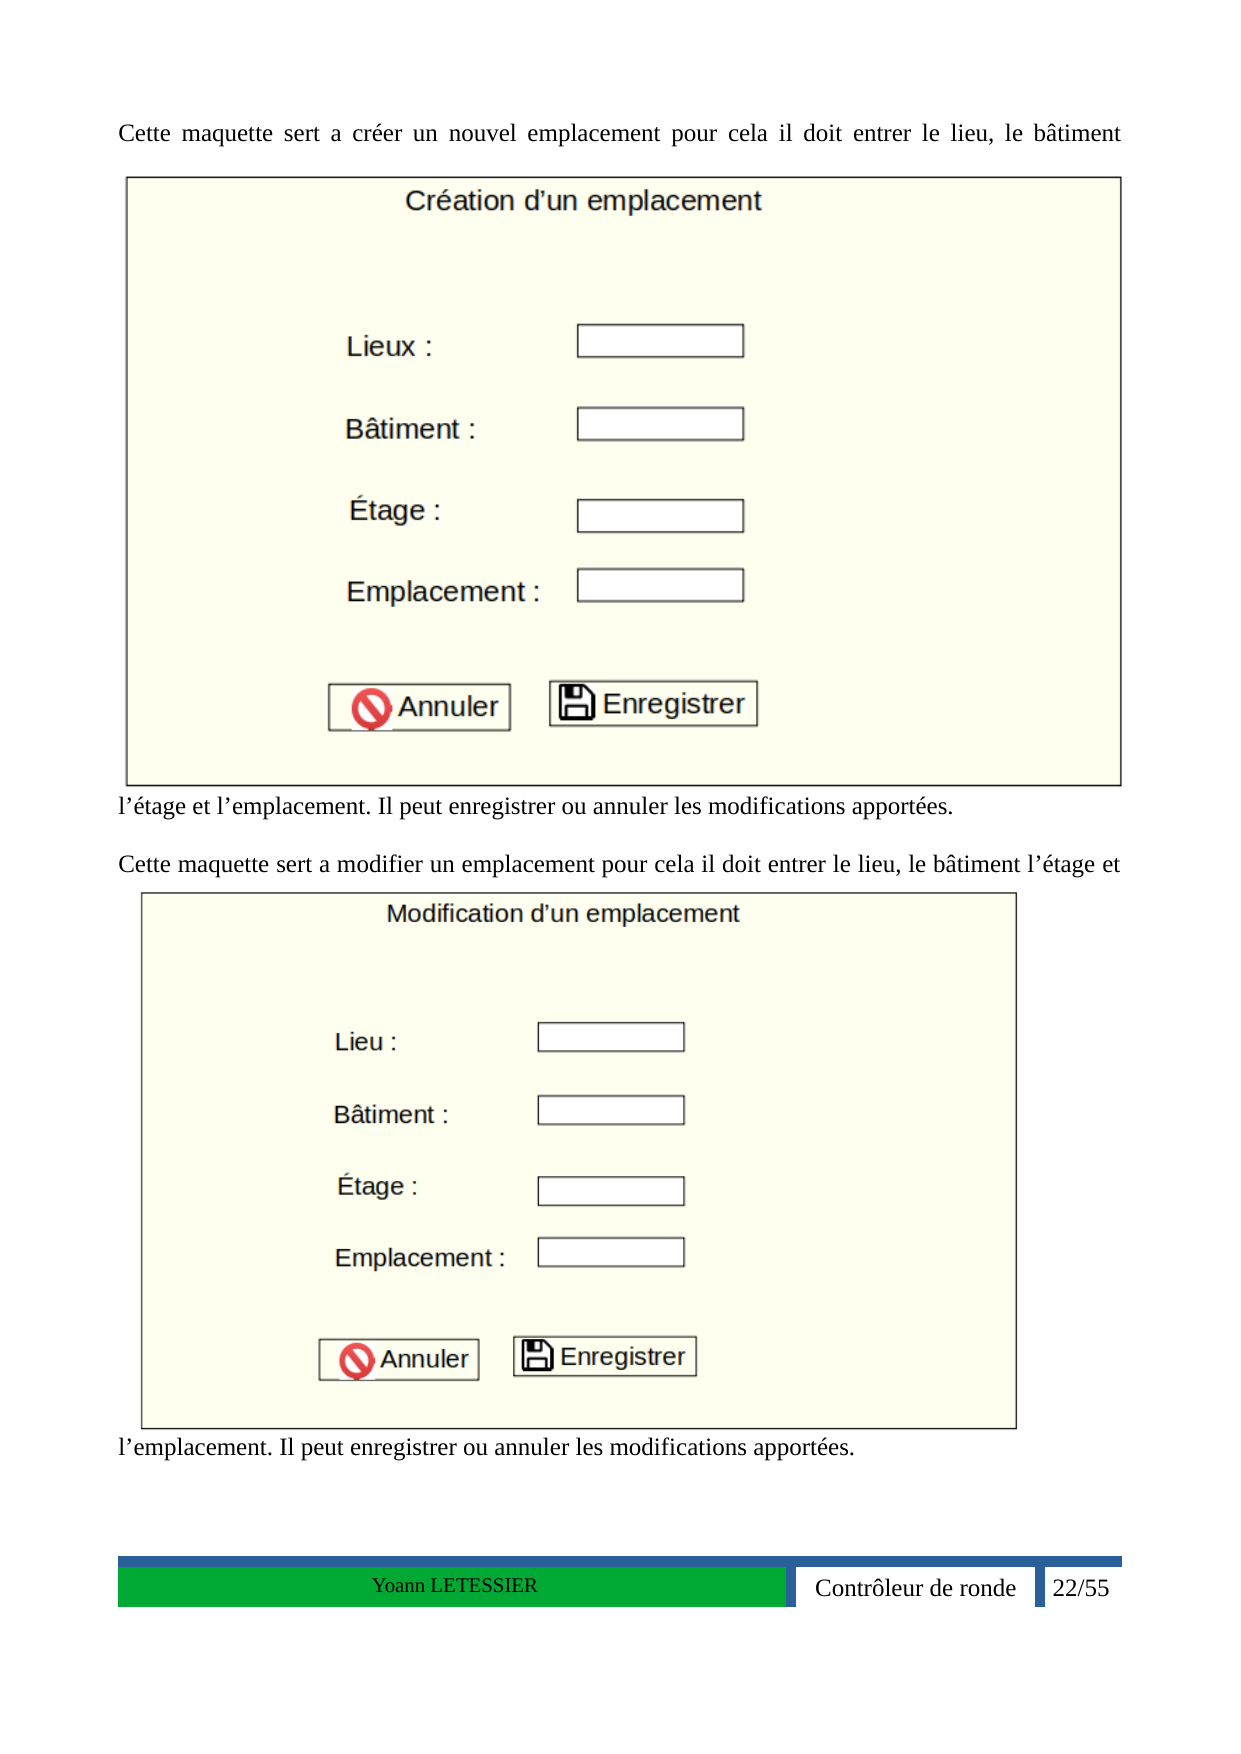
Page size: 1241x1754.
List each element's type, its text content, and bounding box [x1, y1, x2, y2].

picture [121, 174, 1126, 792]
text Cette maquette sert a créer un nouvel emplacement pour cela il doit entrer le lieu, le bâtiment l’étage et l’emplacement. Il peut enregistrer ou annuler les modifications apportées. [118, 118, 1122, 820]
text Cette maquette sert a modifier un emplacement pour cela il doit entrer le lieu, le bâtiment l’étage et l’emplacement. Il peut enregistrer ou annuler les modifications apportées. [118, 849, 1122, 1461]
picture [140, 890, 1022, 1433]
